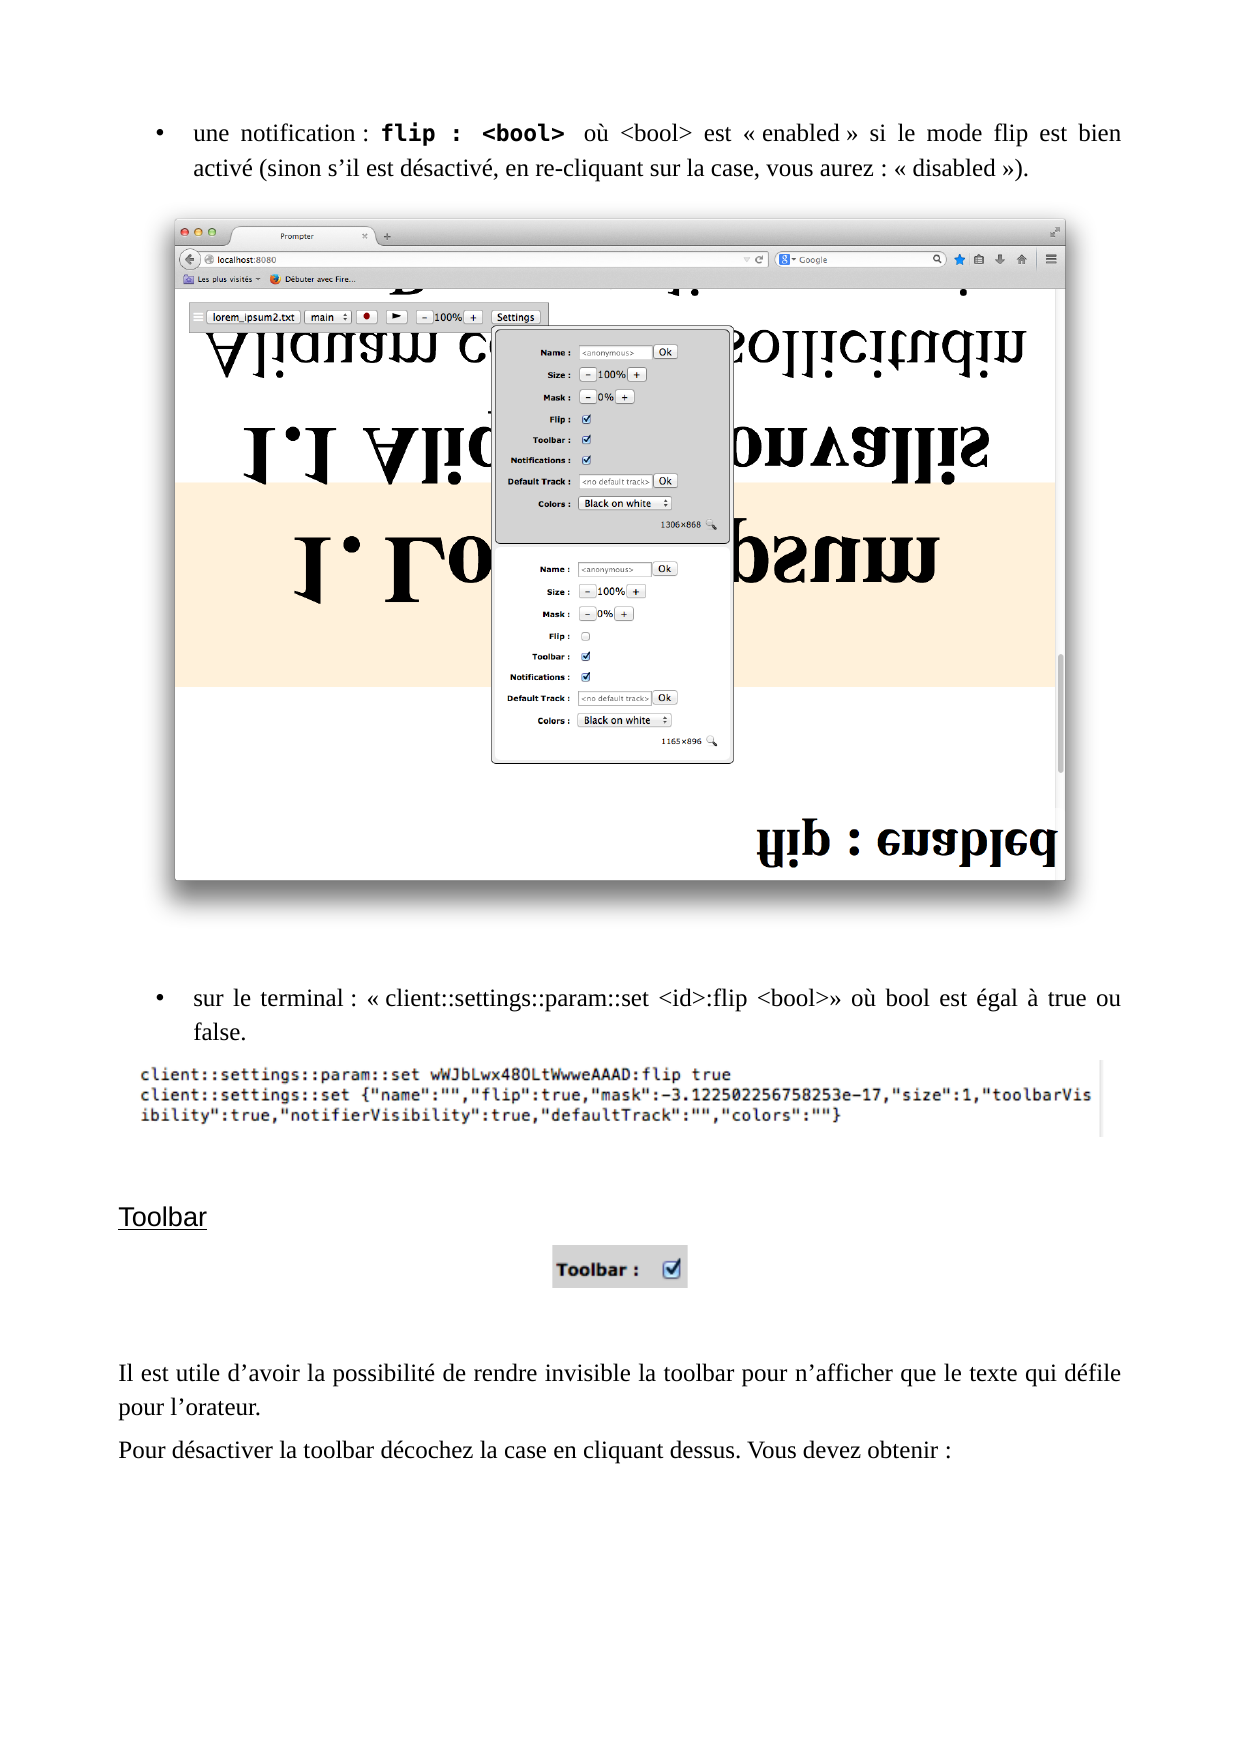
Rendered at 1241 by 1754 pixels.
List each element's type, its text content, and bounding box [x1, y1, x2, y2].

picture [136, 196, 1104, 934]
subtitle Toolbar [118, 1201, 1122, 1233]
list une notification : flip : <bool> où <bool> est « enabled » si le mode flip est bien activé (sinon s’il est désactivé, en re-cliquant sur la case, vous aurez : « disabled »). [156, 118, 1122, 181]
text Il est utile d’avoir la possibilité de rendre invisible la toolbar pour n’afficher que le texte qui défile pour l’orateur. [118, 1358, 1122, 1421]
text Pour désactiver la toolbar décochez la case en cliquant dessus. Vous devez obtenir : [118, 1436, 1122, 1464]
picture [552, 1245, 688, 1288]
list sur le terminal : « client::settings::param::set <id>:flip <bool>» où bool est égal à true ou false. [156, 983, 1122, 1046]
picture [136, 1060, 1104, 1137]
